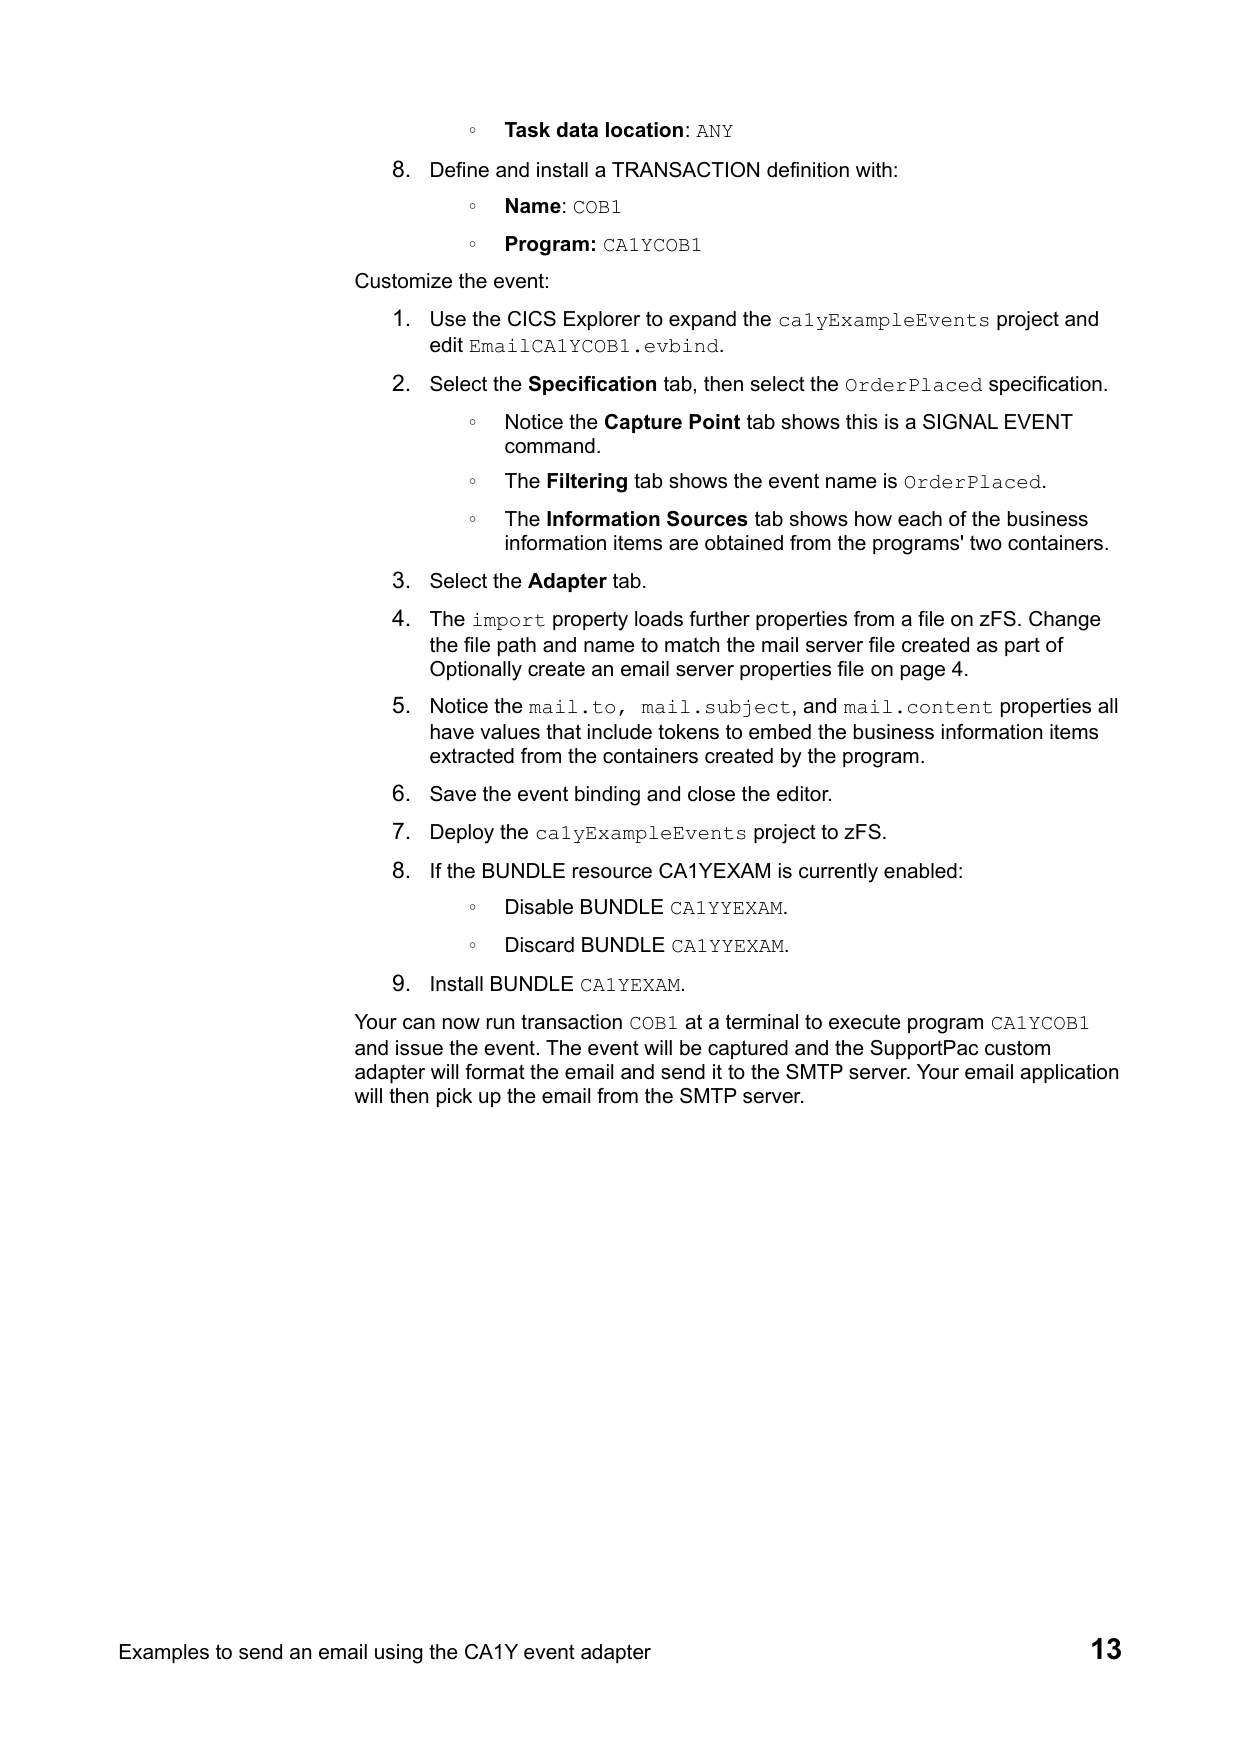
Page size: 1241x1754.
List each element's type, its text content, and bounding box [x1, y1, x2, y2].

list Discard BUNDLE CA1YYEXAM. [467, 933, 1122, 959]
list Notice the Capture Point tab shows this is a SIGNAL EVENT command. [467, 409, 1122, 457]
list Select the Adapter tab. [392, 567, 1122, 593]
list Deploy the ca1yExampleEvents project to zFS. [392, 818, 1122, 845]
list Install BUNDLE CA1YEXAM. [392, 970, 1122, 998]
list Task data location: ANY [467, 118, 1122, 144]
list Disable BUNDLE CA1YYEXAM. [467, 895, 1122, 921]
list The import property loads further properties from a file on zFS. Change the file path and name to match the mail server file created as part of Optionally create an email server properties file on page 4. [392, 605, 1122, 680]
list The Filtering tab shows the event name is OrderPlaced. [467, 469, 1122, 495]
list Notice the mail.to, mail.subject, and mail.content properties all have values that include tokens to embed the business information items extracted from the containers created by the program. [392, 692, 1122, 768]
list Save the event binding and close the editor. [392, 779, 1122, 806]
list Select the Specification tab, then select the OrderPlaced specification. [392, 370, 1122, 398]
list If the BUNDLE resource CA1YEXAM is currently enabled: [392, 857, 1122, 883]
text Customize the event: [354, 269, 1122, 293]
list The Information Sources tab shows how each of the business information items are obtained from the programs' two containers. [467, 507, 1122, 555]
list Name: COB1 [467, 194, 1122, 220]
list Use the CICS Explorer to expand the ca1yExampleEvents project and edit EmailCA1YCOB1.evbind. [392, 305, 1122, 358]
list Program: CA1YCOB1 [467, 231, 1122, 257]
text Your can now run transaction COB1 at a terminal to execute program CA1YCOB1 and issue the event. The event will be captured and the SupportPac custom adapter will format the email and send it to the SMTP server. Your email application will then pick up the email from the SMTP server. [354, 1010, 1122, 1108]
list Define and install a TRANSACTION definition with: [392, 156, 1122, 182]
